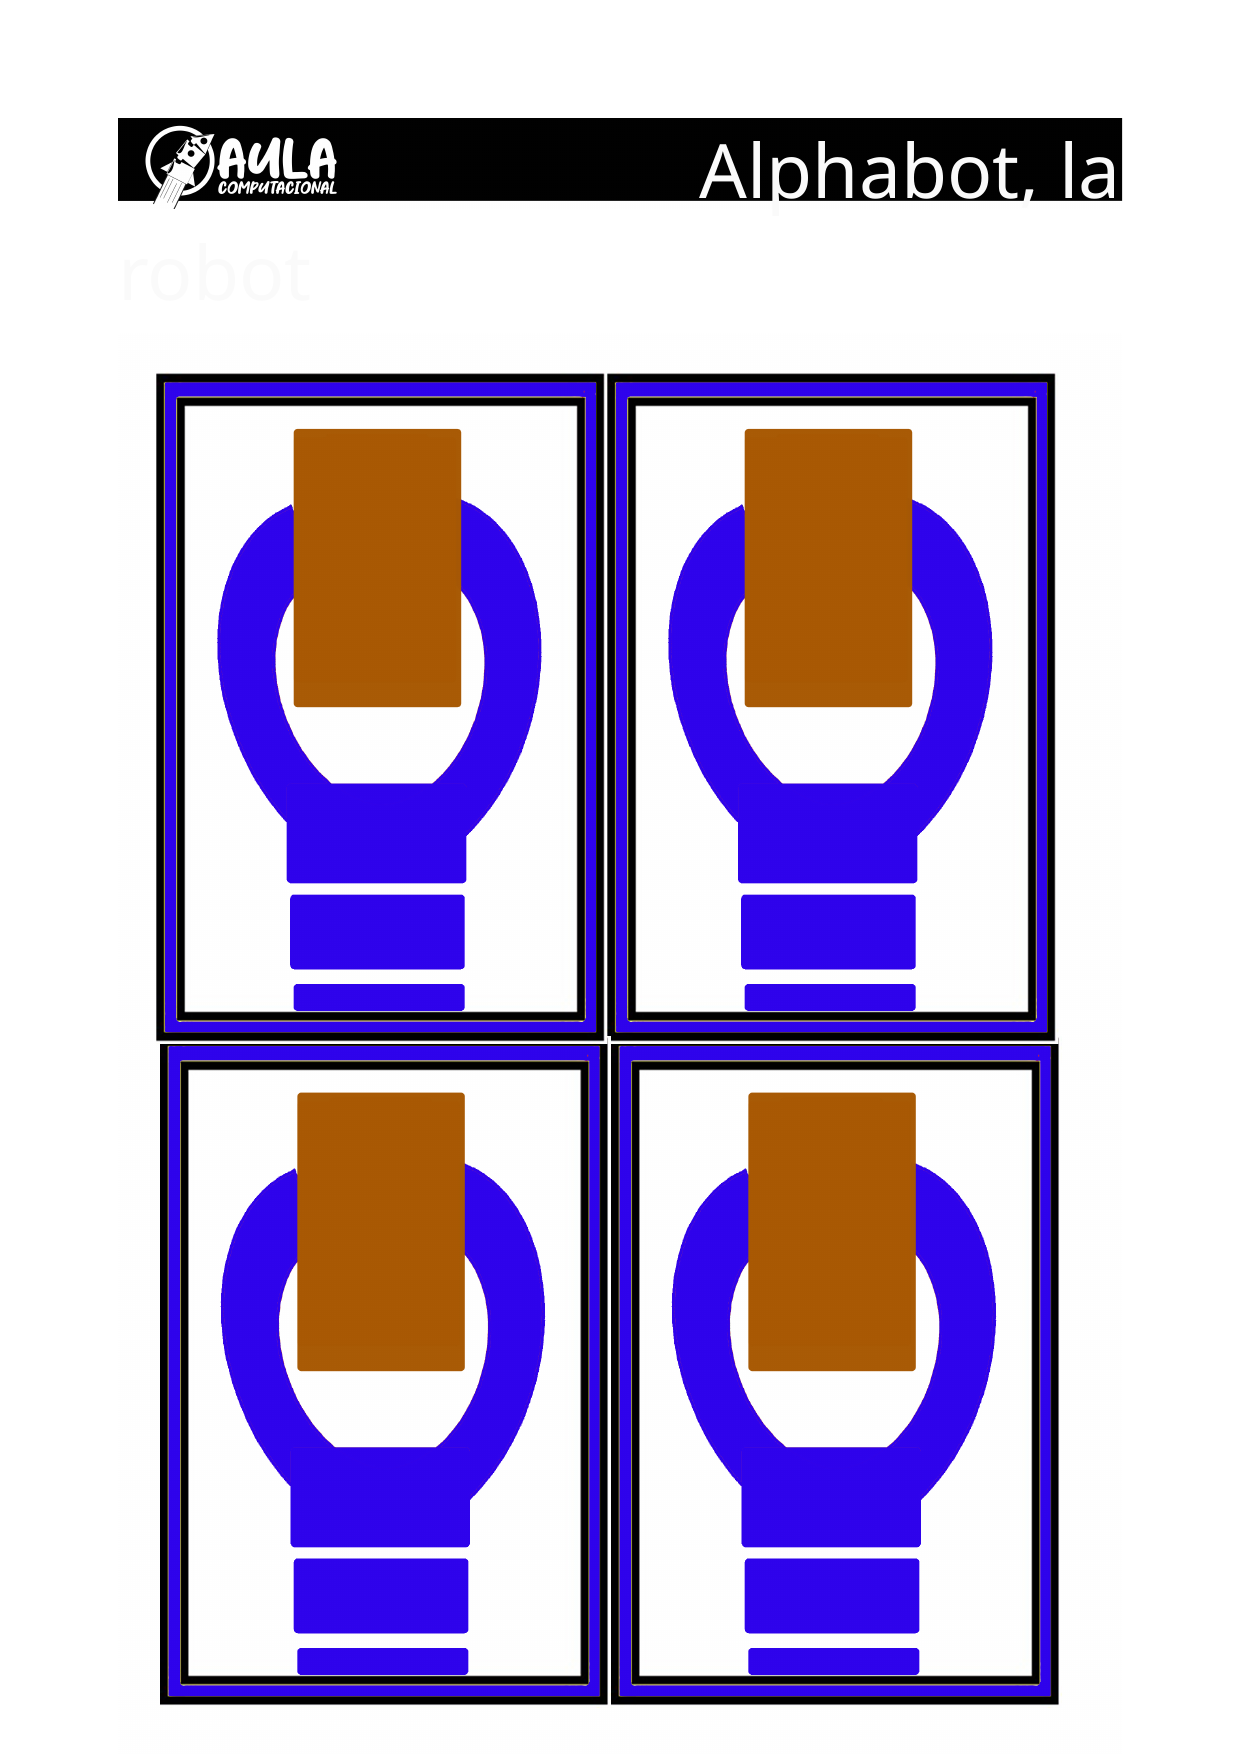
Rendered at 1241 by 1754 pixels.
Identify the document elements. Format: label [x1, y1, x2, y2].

picture [779, 163, 801, 193]
picture [118, 118, 1123, 209]
picture [118, 333, 1123, 1754]
